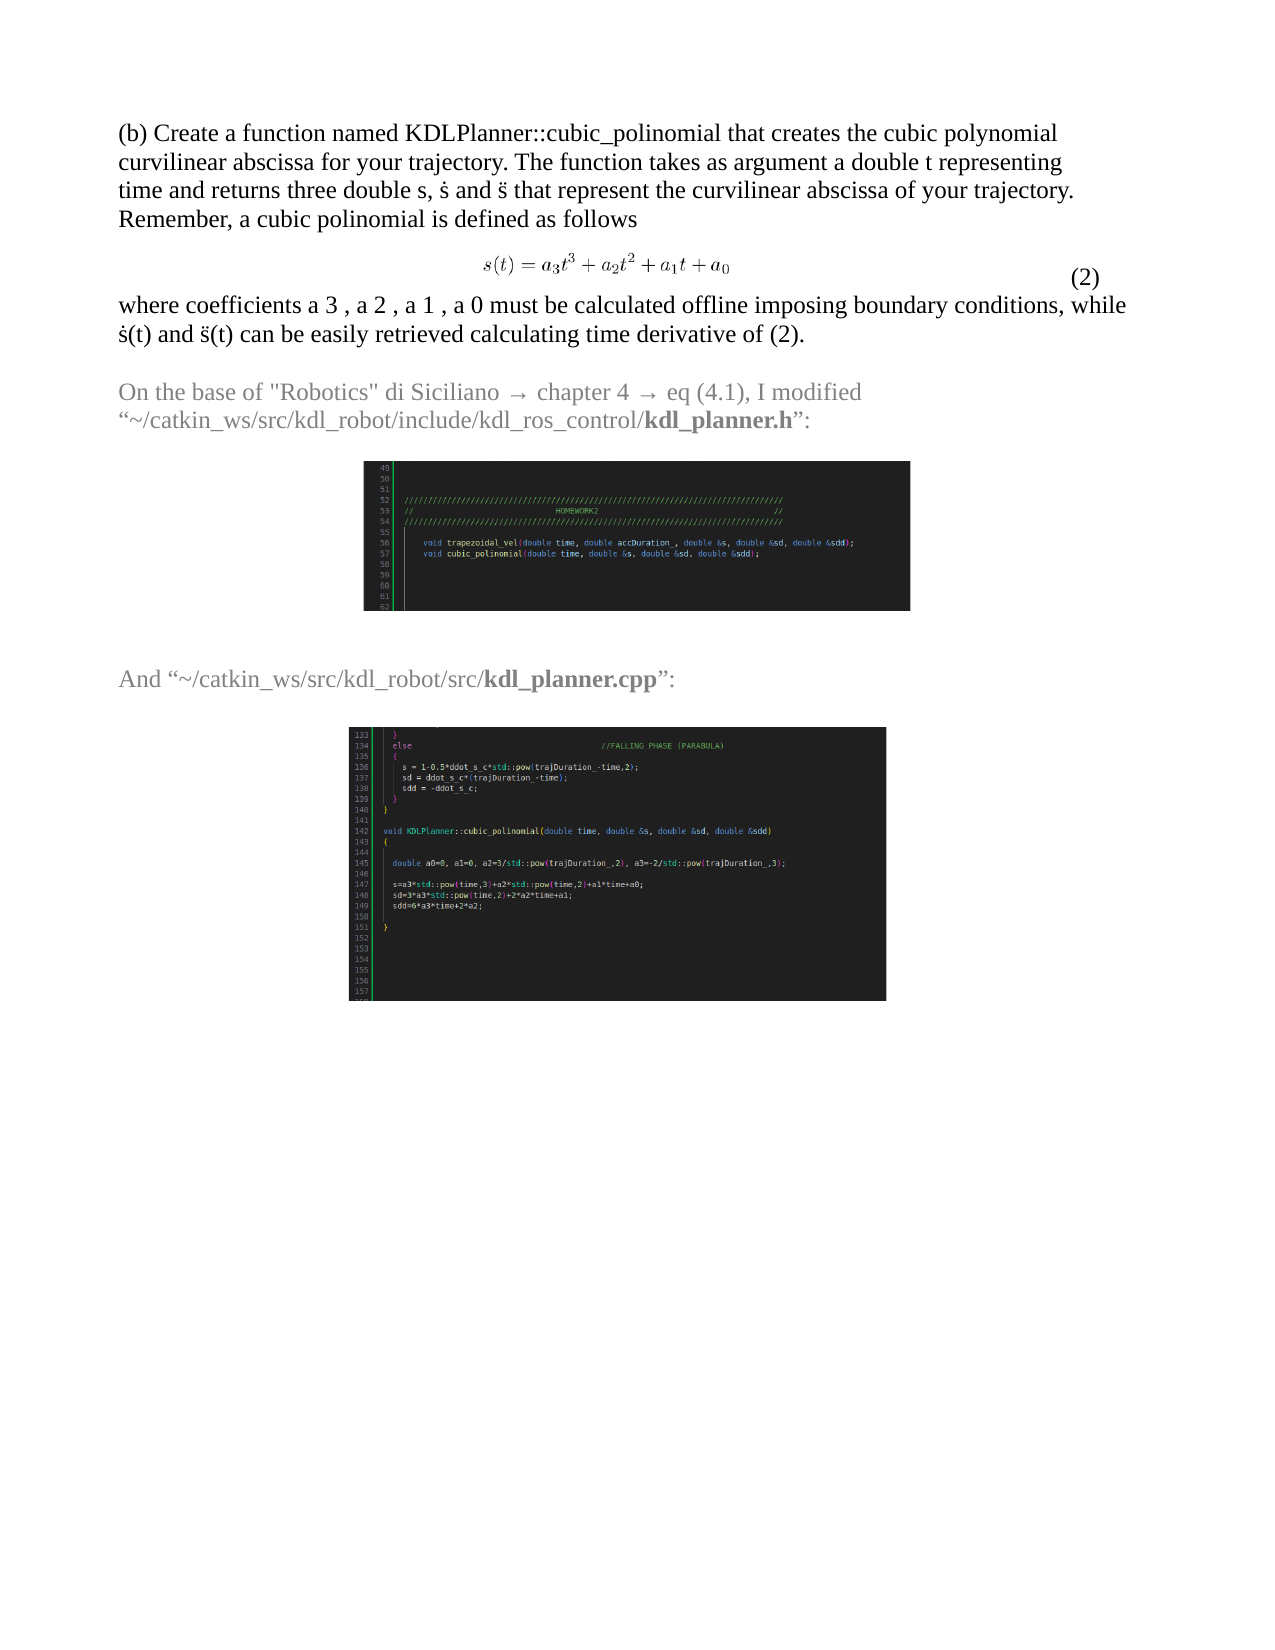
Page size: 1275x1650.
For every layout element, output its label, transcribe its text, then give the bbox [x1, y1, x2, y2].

text (2) [118, 262, 1157, 291]
picture [348, 727, 432, 1001]
text ṡ(t) and s̈(t) can be easily retrieved calculating time derivative of (2). [118, 319, 1157, 348]
text curvilinear abscissa for your trajectory. The function takes as argument a double t representing [118, 147, 1157, 176]
text where coefficients a 3 , a 2 , a 1 , a 0 must be calculated offline imposing boundary conditions, while [118, 291, 1157, 319]
text Remember, a cubic polinomial is defined as follows [118, 204, 1157, 233]
text On the base of "Robotics" di Siciliano → chapter 4 → eq (4.1), I modified “~/catkin_ws/src/kdl_robot/include/kdl_ros_control/kdl_planner.h”: [118, 377, 1157, 434]
text (b) Create a function named KDLPlanner::cubic_polinomial that creates the cubic polynomial [118, 118, 1157, 147]
picture [363, 461, 433, 611]
picture [574, 242, 721, 289]
text time and returns three double s, ṡ and s̈ that represent the curvilinear abscissa of your trajectory. [118, 176, 1157, 204]
text And “~/catkin_ws/src/kdl_robot/src/kdl_planner.cpp”: [118, 664, 1157, 693]
